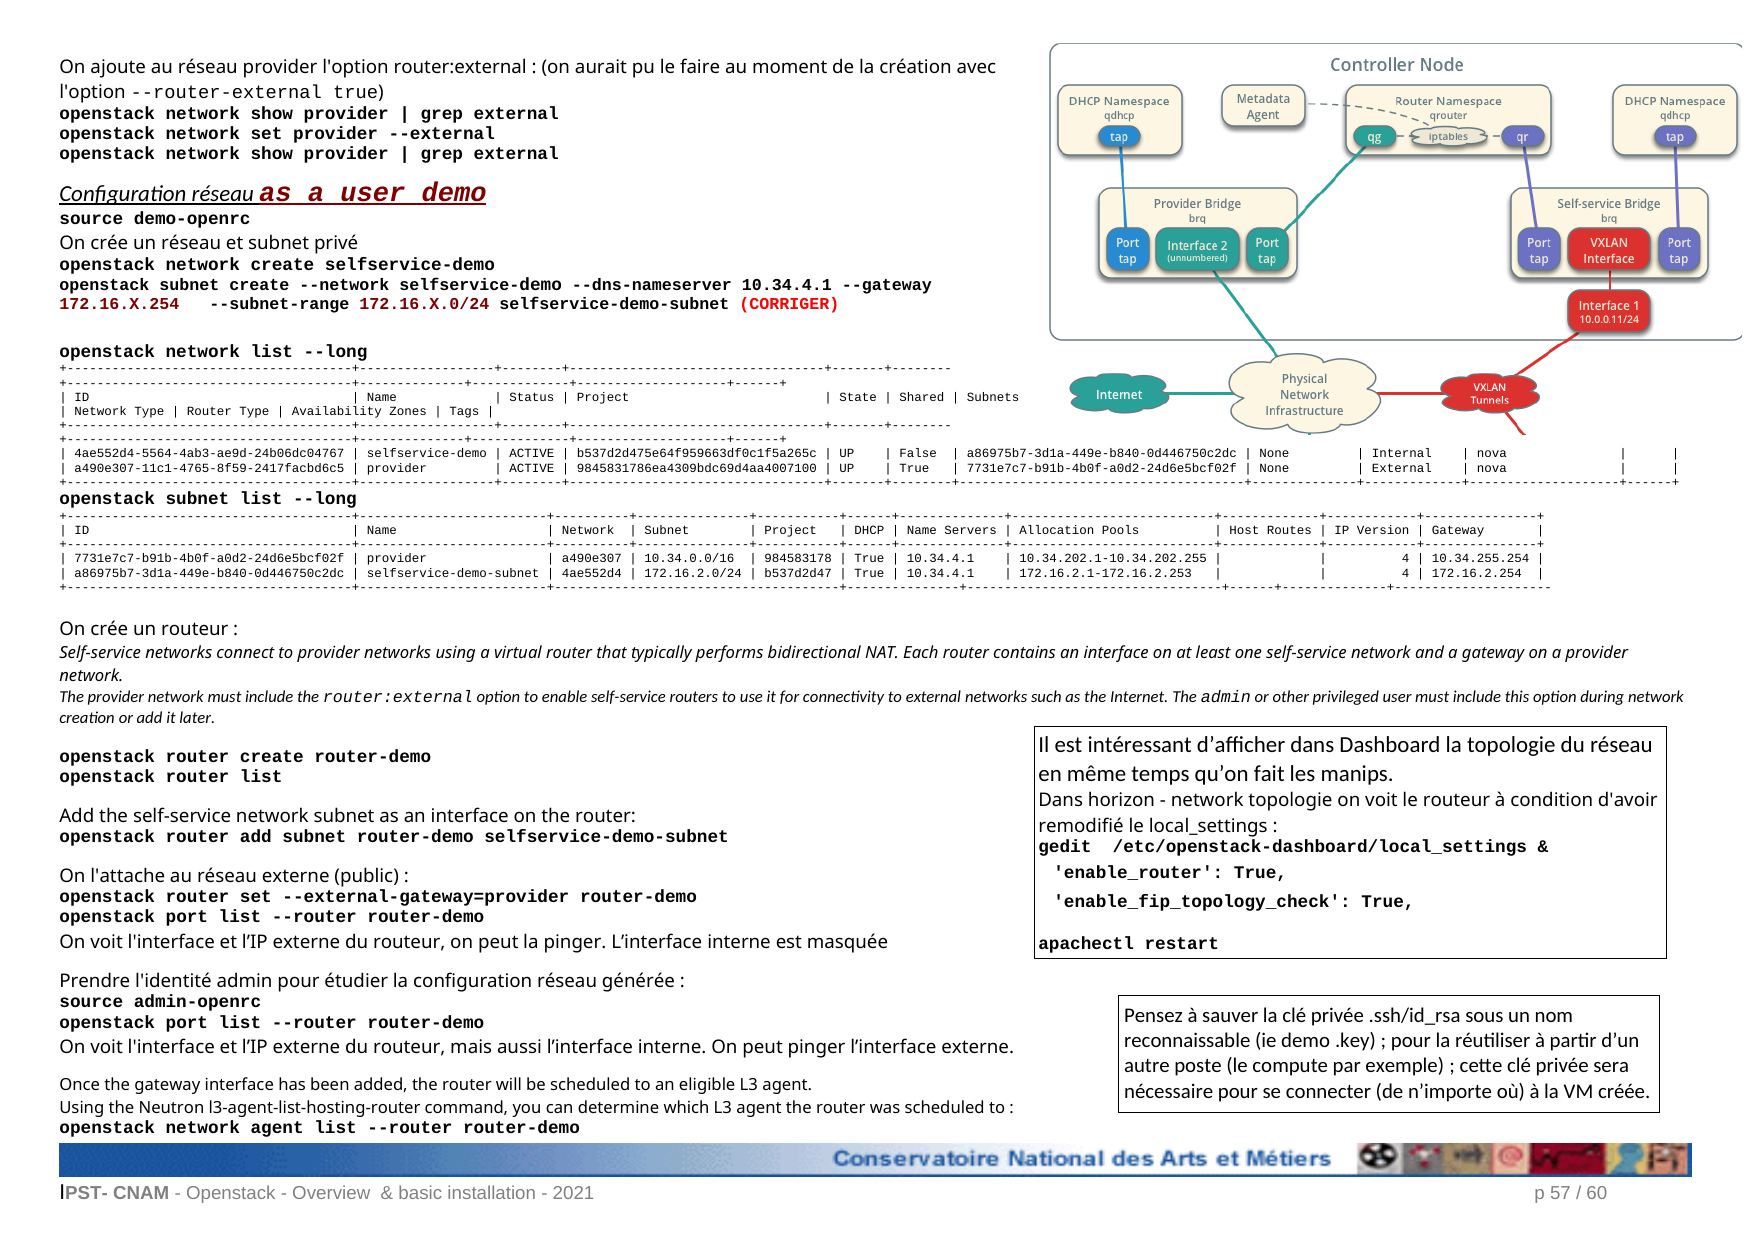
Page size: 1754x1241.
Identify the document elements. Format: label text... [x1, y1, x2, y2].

text On voit l'interface et l’IP externe du routeur, mais aussi l’interface interne. On peut pinger l’interface externe. [59, 1033, 1118, 1059]
picture [1041, 32, 1743, 435]
text +--------------------------------------+------------------+--------+----------------------------------+-------+--------+--------------------------------------+--------------+-------------+--------------------+------+ [59, 419, 1695, 447]
text On voit l'interface et l’IP externe du routeur, mais aussi l’interface interne. On peut pinger l’interface externe. [1119, 1033, 1659, 1059]
text openstack subnet create --network selfservice-demo --dns-nameserver 10.34.4.1 --gateway 172.16.X.254 --subnet-range 172.16.X.0/24 selfservice-demo-subnet (CORRIGER) [59, 275, 1041, 314]
text Once the gateway interface has been added, the router will be scheduled to an eligible L3 agent. [59, 1073, 1118, 1096]
text openstack router add subnet router-demo selfservice-demo-subnet [59, 828, 1034, 848]
text openstack router list [1035, 768, 1666, 788]
text On l'attache au réseau externe (public) : [1035, 862, 1666, 888]
text openstack router list [59, 768, 1034, 788]
text openstack network show provider | grep external [59, 104, 1041, 124]
text openstack router add subnet router-demo selfservice-demo-subnet [1035, 828, 1666, 848]
text [1035, 908, 1666, 928]
text source admin-openrc [59, 993, 1695, 1013]
text openstack network set provider --external [59, 124, 1041, 144]
text +--------------------------------------+------------------+--------+----------------------------------+-------+--------+--------------------------------------+--------------+-------------+--------------------+------+ [59, 362, 1041, 391]
text | 7731e7c7-b91b-4b0f-a0d2-24d6e5bcf02f | provider | a490e307 | 10.34.0.0/16 | 984583178 | True | 10.34.4.1 | 10.34.202.1-10.34.202.255 | | 4 | 10.34.255.254 | [59, 552, 1695, 567]
text +--------------------------------------+-------------------------+--------------------------------------+---------------+----------------------------------+------+--------------+--------------------- [59, 581, 1695, 595]
text Configuration réseau as a user demo [59, 179, 1041, 209]
text openstack subnet list --long [59, 490, 1695, 510]
text openstack port list --router router-demo [59, 1013, 1118, 1033]
text | a490e307-11c1-4765-8f59-2417facbd6c5 | provider | ACTIVE | 9845831786ea4309bdc69d4aa4007100 | UP | True | 7731e7c7-b91b-4b0f-a0d2-24d6e5bcf02f | None | External | nova | | [59, 462, 1695, 476]
text On voit l'interface et l’IP externe du routeur, on peut la pinger. L’interface interne est masquée [59, 928, 1034, 953]
text The provider network must include the router:external option to enable self-service routers to use it for connectivity to external networks such as the Internet. The admin or other privileged user must include this option during network creation or add it later. [59, 686, 1695, 727]
text +--------------------------------------+-------------------------+----------+---------------+-----------+------+--------------+---------------------------+-------------+------------+---------------+ [59, 538, 1695, 552]
text [1035, 748, 1666, 768]
text openstack router set --external-gateway=provider router-demo [1035, 888, 1666, 908]
text | a86975b7-3d1a-449e-b840-0d446750c2dc | selfservice-demo-subnet | 4ae552d4 | 172.16.2.0/24 | b537d2d47 | True | 10.34.4.1 | 172.16.2.1-172.16.2.253 | | 4 | 172.16.2.254 | [59, 567, 1695, 581]
text Add the self-service network subnet as an interface on the router: [1035, 802, 1666, 828]
text openstack network create selfservice-demo [59, 255, 1041, 275]
text On ajoute au réseau provider l'option router:external : (on aurait pu le faire au moment de la création avec l'option --router-external true) [59, 53, 1041, 104]
text On crée un routeur : [59, 615, 1695, 641]
text openstack network show provider | grep external [59, 144, 1041, 165]
text openstack network list --long [59, 342, 1041, 362]
text openstack port list --router router-demo [1119, 1013, 1659, 1033]
text openstack router set --external-gateway=provider router-demo [59, 888, 1034, 908]
text Once the gateway interface has been added, the router will be scheduled to an eligible L3 agent. [1119, 1073, 1659, 1096]
text On voit l'interface et l’IP externe du routeur, on peut la pinger. L’interface interne est masquée [1035, 928, 1666, 953]
text Self-service networks connect to provider networks using a virtual router that typically performs bidirectional NAT. Each router contains an interface on at least one self-service network and a gateway on a provider network. [59, 641, 1695, 686]
text | ID | Name | Status | Project | State | Shared | Subnets | Network Type | Router Type | Availability Zones | Tags | [59, 391, 1041, 419]
text On crée un réseau et subnet privé [59, 230, 1041, 255]
text Add the self-service network subnet as an interface on the router: [59, 802, 1034, 828]
text Using the Neutron l3-agent-list-hosting-router command, you can determine which L3 agent the router was scheduled to : [59, 1096, 1695, 1118]
text source demo-openrc [59, 209, 1041, 230]
text Prendre l'identité admin pour étudier la configuration réseau générée : [59, 968, 1695, 993]
text | ID | Name | Network | Subnet | Project | DHCP | Name Servers | Allocation Pools | Host Routes | IP Version | Gateway | [59, 524, 1695, 538]
text | 4ae552d4-5564-4ab3-ae9d-24b06dc04767 | selfservice-demo | ACTIVE | b537d2d475e64f959663df0c1f5a265c | UP | False | a86975b7-3d1a-449e-b840-0d446750c2dc | None | Internal | nova | | [59, 447, 1695, 462]
text On l'attache au réseau externe (public) : [59, 862, 1034, 888]
text +--------------------------------------+-------------------------+----------+---------------+-----------+------+--------------+---------------------------+-------------+------------+---------------+ [59, 510, 1695, 524]
text openstack router list [1667, 768, 1695, 788]
text openstack port list --router router-demo [59, 908, 1034, 928]
text openstack network agent list --router router-demo [59, 1118, 1695, 1138]
text openstack router create router-demo [59, 748, 1034, 768]
text +--------------------------------------+------------------+--------+----------------------------------+-------+--------+--------------------------------------+--------------+-------------+--------------------+------+ [59, 476, 1695, 490]
